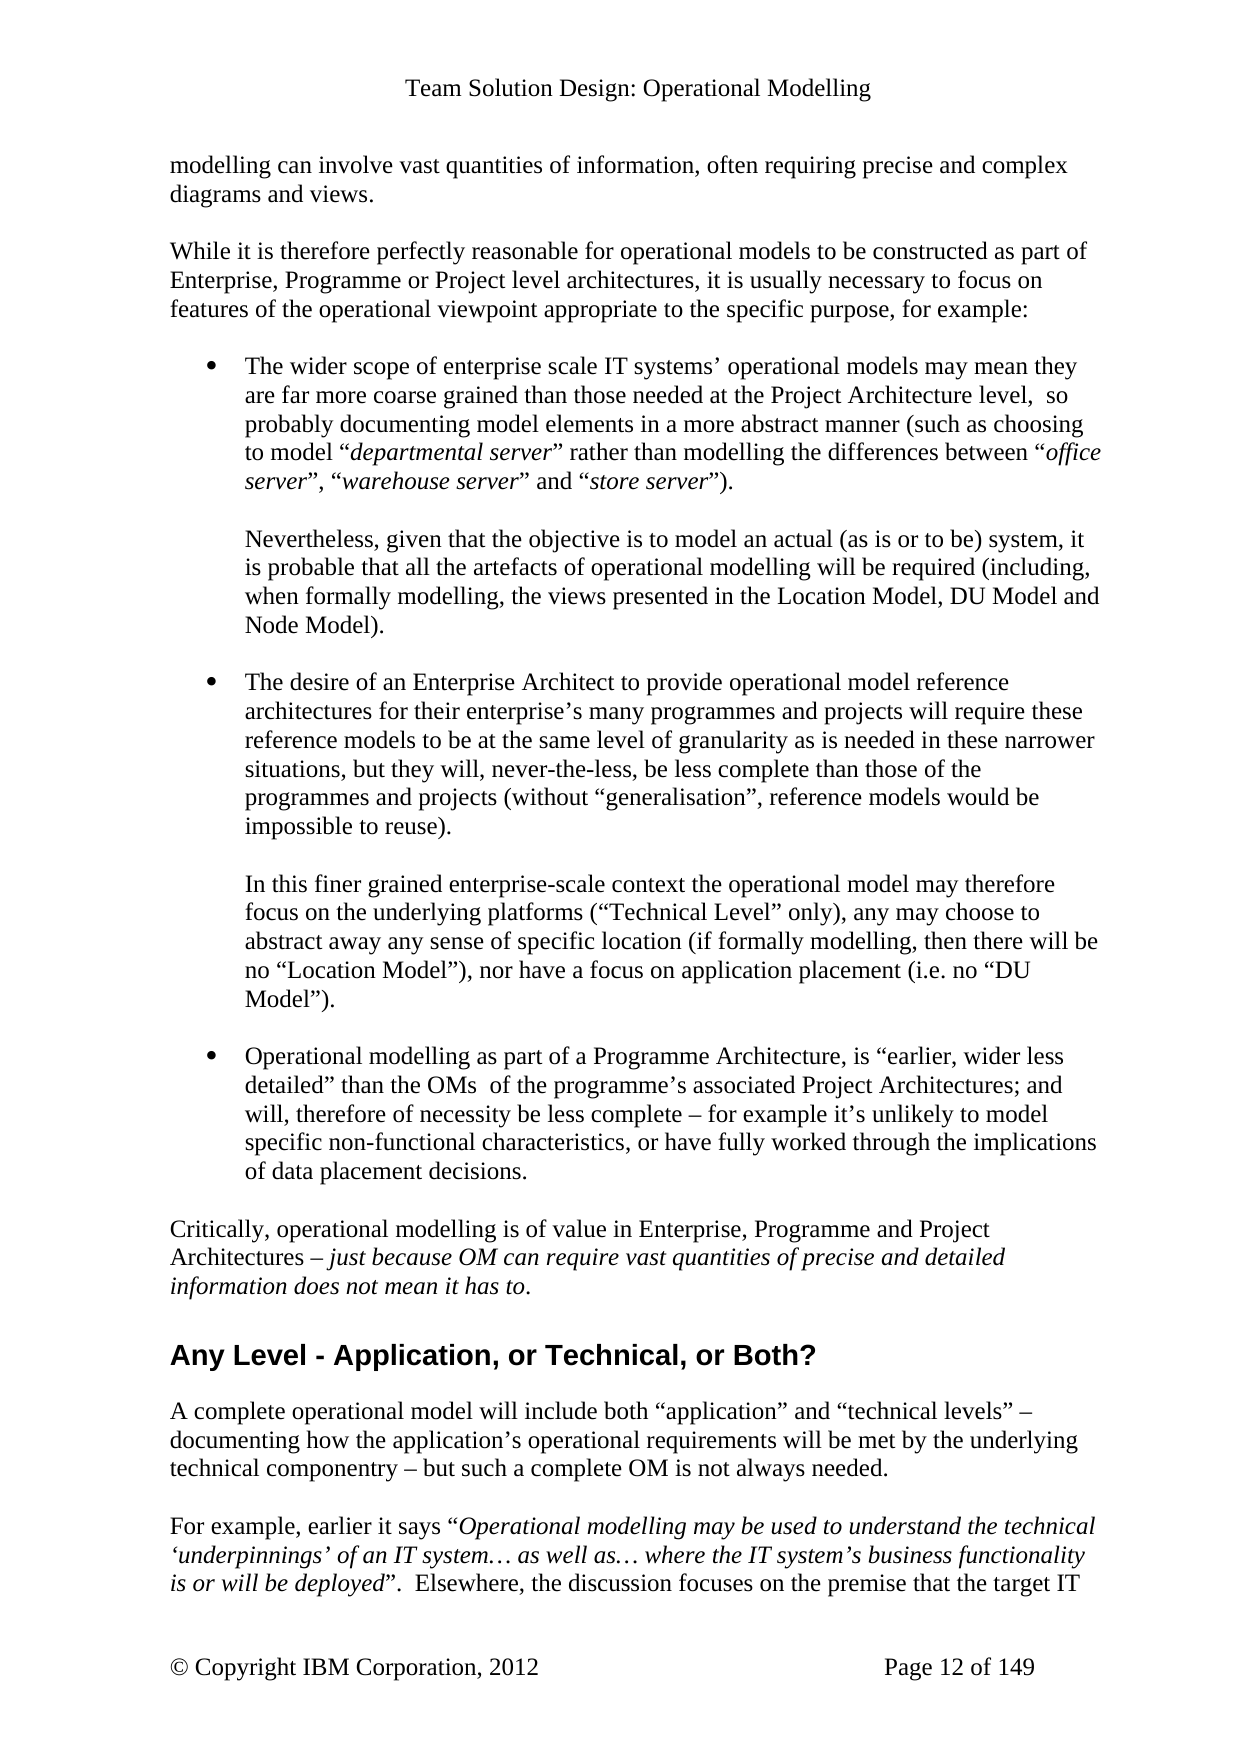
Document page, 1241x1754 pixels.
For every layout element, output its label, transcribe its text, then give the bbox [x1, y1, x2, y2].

text A complete operational model will include both “application” and “technical levels” – documenting how the application’s operational requirements will be met by the underlying technical componentry – but such a complete OM is not always needed. [169, 1396, 1107, 1482]
text modelling can involve vast quantities of information, often requiring precise and complex diagrams and views. [169, 150, 1107, 207]
text While it is therefore perfectly reasonable for operational models to be constructed as part of Enterprise, Programme or Project level architectures, it is usually necessary to focus on features of the operational viewpoint appropriate to the specific purpose, for example: [169, 236, 1107, 322]
list The desire of an Enterprise Architect to provide operational model reference architectures for their enterprise’s many programmes and projects will require these reference models to be at the same level of granularity as is needed in these narrower situations, but they will, never-the-less, be less complete than those of the programmes and projects (without “generalisation”, reference models would be impossible to reuse). In this finer grained enterprise-scale context the operational model may therefore focus on the underlying platforms (“Technical Level” only), any may choose to abstract away any sense of specific location (if formally modelling, then there will be no “Location Model”), nor have a focus on application placement (i.e. no “DU Model”). [207, 667, 1107, 1041]
text For example, earlier it says “Operational modelling may be used to understand the technical ‘underpinnings’ of an IT system… as well as… where the IT system’s business functionality is or will be deployed”. Elsewhere, the discussion focuses on the premise that the target IT [169, 1511, 1107, 1597]
list Operational modelling as part of a Programme Architecture, is “earlier, wider less detailed” than the OMs of the programme’s associated Project Architectures; and will, therefore of necessity be less complete – for example it’s unlikely to model specific non-functional characteristics, or have fully worked through the implications of data placement decisions. [207, 1041, 1107, 1185]
text Critically, operational modelling is of value in Enterprise, Programme and Project Architectures – just because OM can require vast quantities of precise and detailed information does not mean it has to. [169, 1214, 1107, 1300]
list The wider scope of enterprise scale IT systems’ operational models may mean they are far more coarse grained than those needed at the Project Architecture level, so probably documenting model elements in a more abstract manner (such as choosing to model “departmental server” rather than modelling the differences between “office server”, “warehouse server” and “store server”). Nevertheless, given that the objective is to model an actual (as is or to be) system, it is probable that all the artefacts of operational modelling will be required (including, when formally modelling, the views presented in the Location Model, DU Model and Node Model). [207, 351, 1107, 667]
subtitle Any Level - Application, or Technical, or Both? [169, 1337, 1107, 1371]
